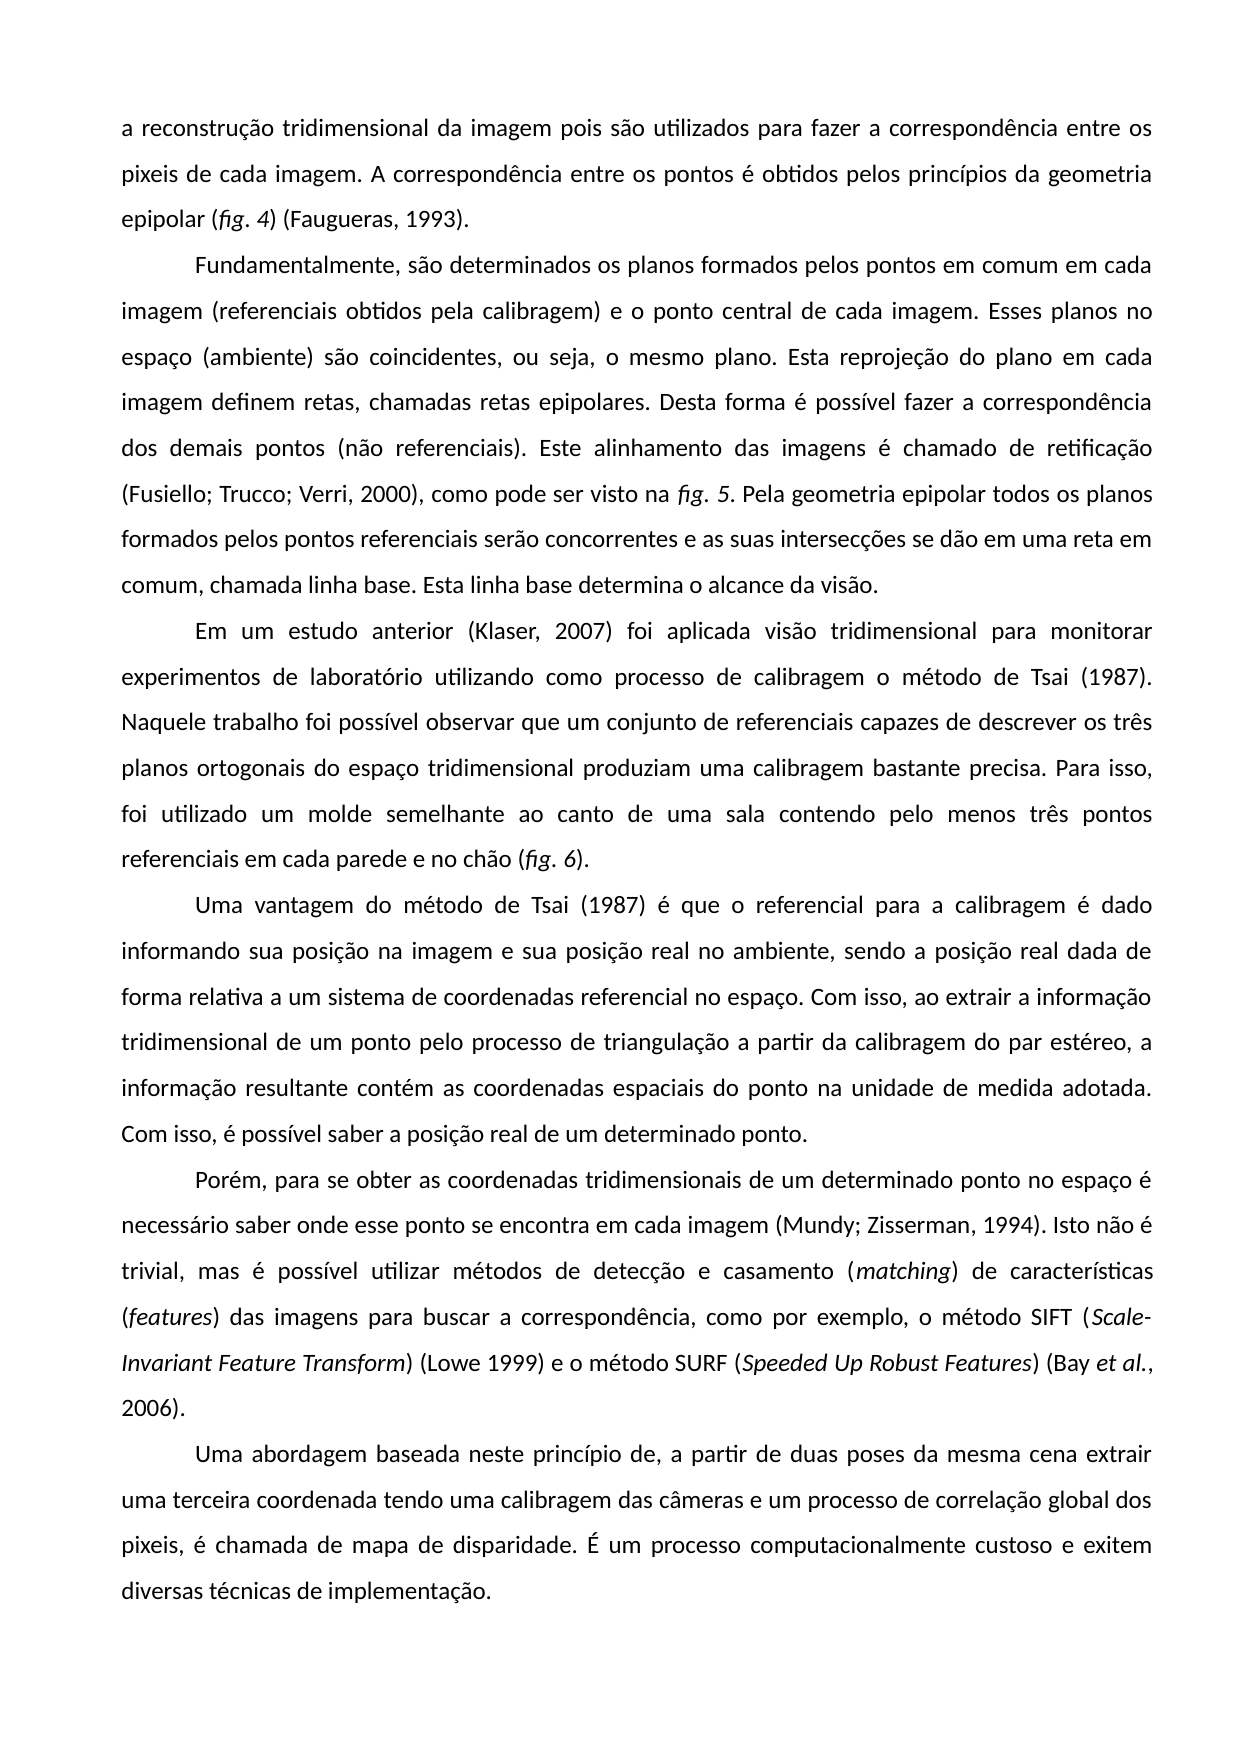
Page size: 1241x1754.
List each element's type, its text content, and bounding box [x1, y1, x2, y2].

text Uma vantagem do método de Tsai (1987) é que o referencial para a calibragem é dado informando sua posição na imagem e sua posição real no ambiente, sendo a posição real dada de forma relativa a um sistema de coordenadas referencial no espaço. Com isso, ao extrair a informação tridimensional de um ponto pelo processo de triangulação a partir da calibragem do par estéreo, a informação resultante contém as coordenadas espaciais do ponto na unidade de medida adotada. Com isso, é possível saber a posição real de um determinado ponto. [121, 889, 1154, 1148]
text Fundamentalmente, são determinados os planos formados pelos pontos em comum em cada imagem (referenciais obtidos pela calibragem) e o ponto central de cada imagem. Esses planos no espaço (ambiente) são coincidentes, ou seja, o mesmo plano. Esta reprojeção do plano em cada imagem definem retas, chamadas retas epipolares. Desta forma é possível fazer a correspondência dos demais pontos (não referenciais). Este alinhamento das imagens é chamado de retificação (Fusiello; Trucco; Verri, 2000), como pode ser visto na fig. 5. Pela geometria epipolar todos os planos formados pelos pontos referenciais serão concorrentes e as suas intersecções se dão em uma reta em comum, chamada linha base. Esta linha base determina o alcance da visão. [121, 249, 1154, 600]
text Uma abordagem baseada neste princípio de, a partir de duas poses da mesma cena extrair uma terceira coordenada tendo uma calibragem das câmeras e um processo de correlação global dos pixeis, é chamada de mapa de disparidade. É um processo computacionalmente custoso e exitem diversas técnicas de implementação. [121, 1438, 1154, 1606]
text Em um estudo anterior (Klaser, 2007) foi aplicada visão tridimensional para monitorar experimentos de laboratório utilizando como processo de calibragem o método de Tsai (1987). Naquele trabalho foi possível observar que um conjunto de referenciais capazes de descrever os três planos ortogonais do espaço tridimensional produziam uma calibragem bastante precisa. Para isso, foi utilizado um molde semelhante ao canto de uma sala contendo pelo menos três pontos referenciais em cada parede e no chão (fig. 6). [121, 615, 1154, 874]
text a reconstrução tridimensional da imagem pois são utilizados para fazer a correspondência entre os pixeis de cada imagem. A correspondência entre os pontos é obtidos pelos princípios da geometria epipolar (fig. 4) (Faugueras, 1993). [121, 112, 1154, 234]
text Porém, para se obter as coordenadas tridimensionais de um determinado ponto no espaço é necessário saber onde esse ponto se encontra em cada imagem (Mundy; Zisserman, 1994). Isto não é trivial, mas é possível utilizar métodos de detecção e casamento (matching) de características (features) das imagens para buscar a correspondência, como por exemplo, o método SIFT (Scale-Invariant Feature Transform) (Lowe 1999) e o método SURF (Speeded Up Robust Features) (Bay et al., 2006). [121, 1164, 1154, 1423]
